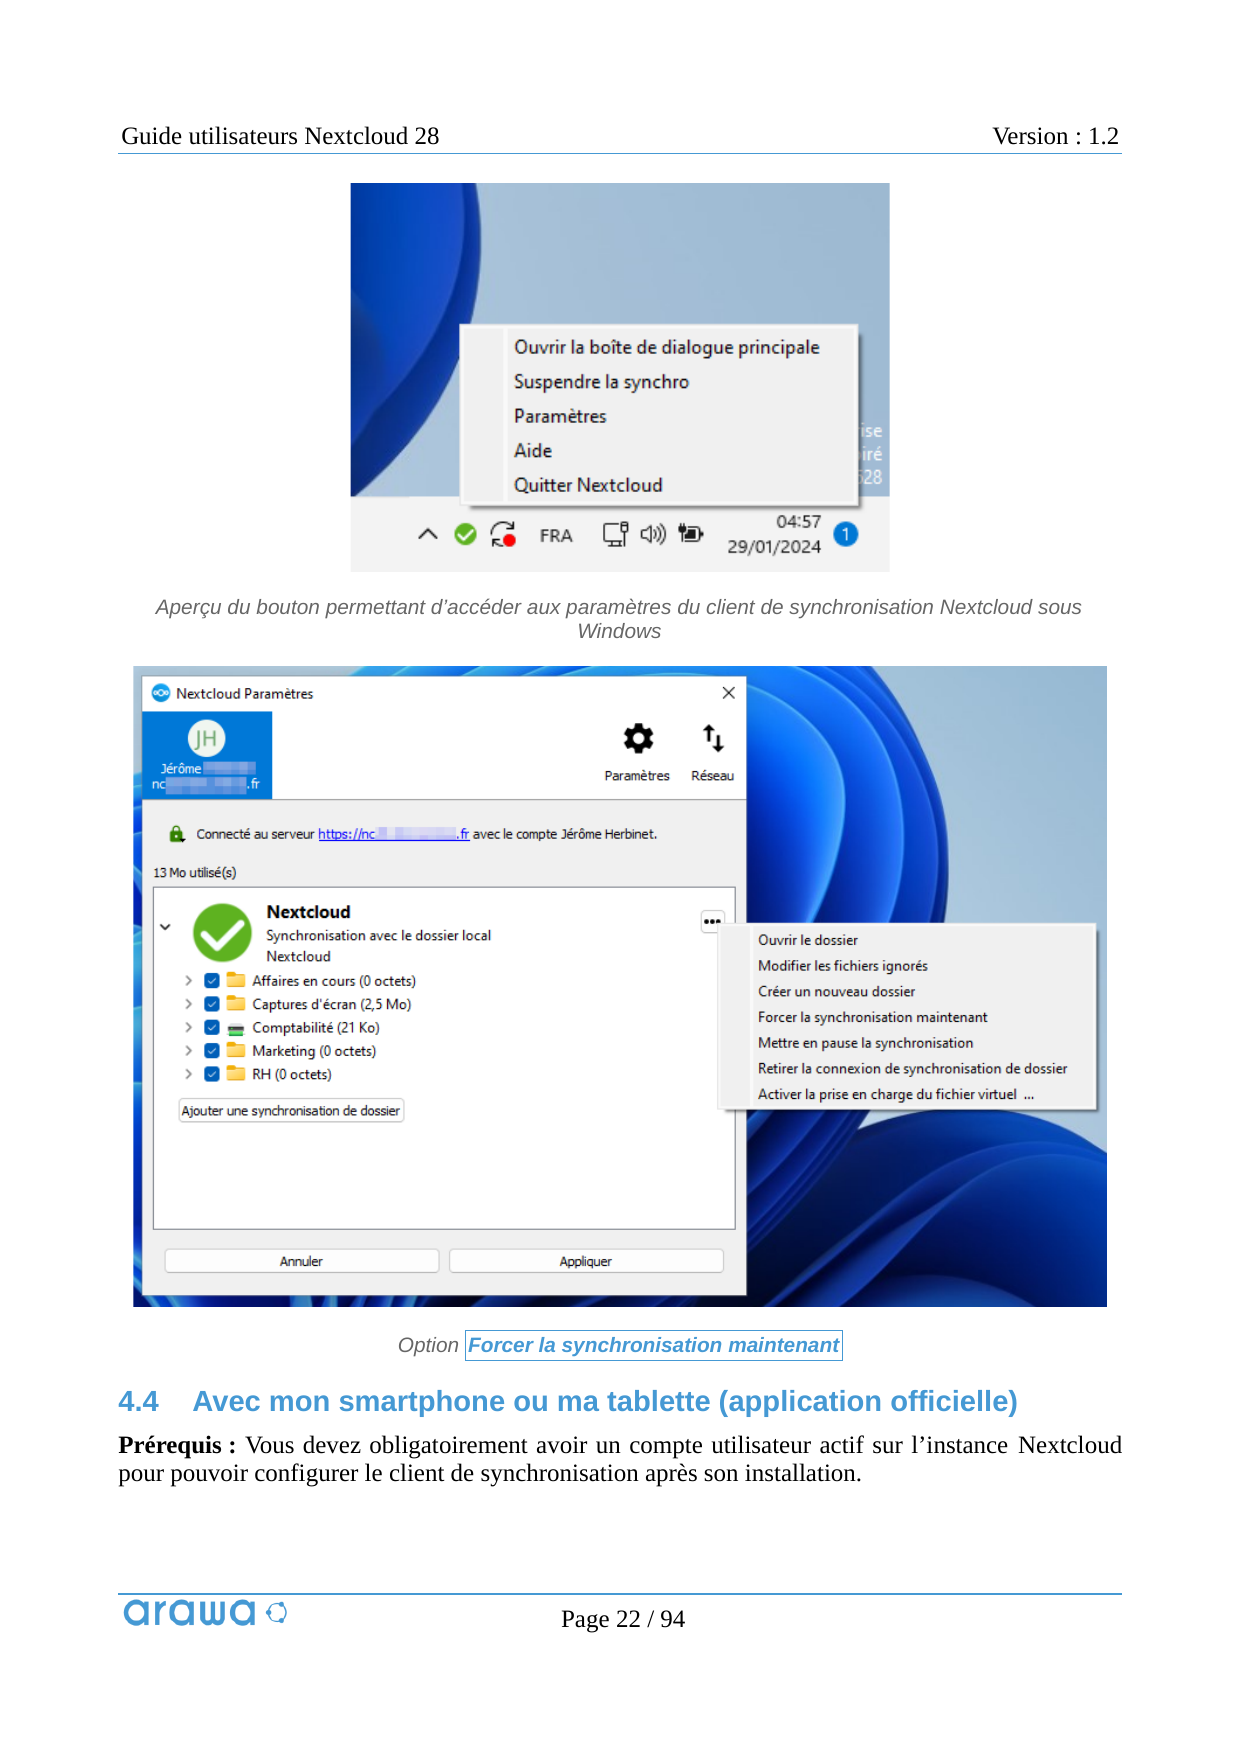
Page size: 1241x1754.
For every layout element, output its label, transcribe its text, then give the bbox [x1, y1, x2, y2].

text Option [118, 1330, 465, 1360]
text [843, 1330, 1122, 1360]
text Aperçu du bouton permettant d’accéder aux paramètres du client de synchronisation Nextcloud sous Windows [118, 595, 1122, 643]
text Prérequis : Vous devez obligatoirement avoir un compte utilisateur actif sur l’instance Nextcloud pour pouvoir configurer le client de synchronisation après son installation. [118, 1430, 1122, 1487]
picture [133, 666, 1107, 1307]
text Forcer la synchronisation maintenant [466, 1331, 842, 1360]
picture [350, 183, 890, 572]
picture [121, 1597, 290, 1628]
subtitle Avec mon smartphone ou ma tablette (application officielle) [118, 1384, 1122, 1417]
